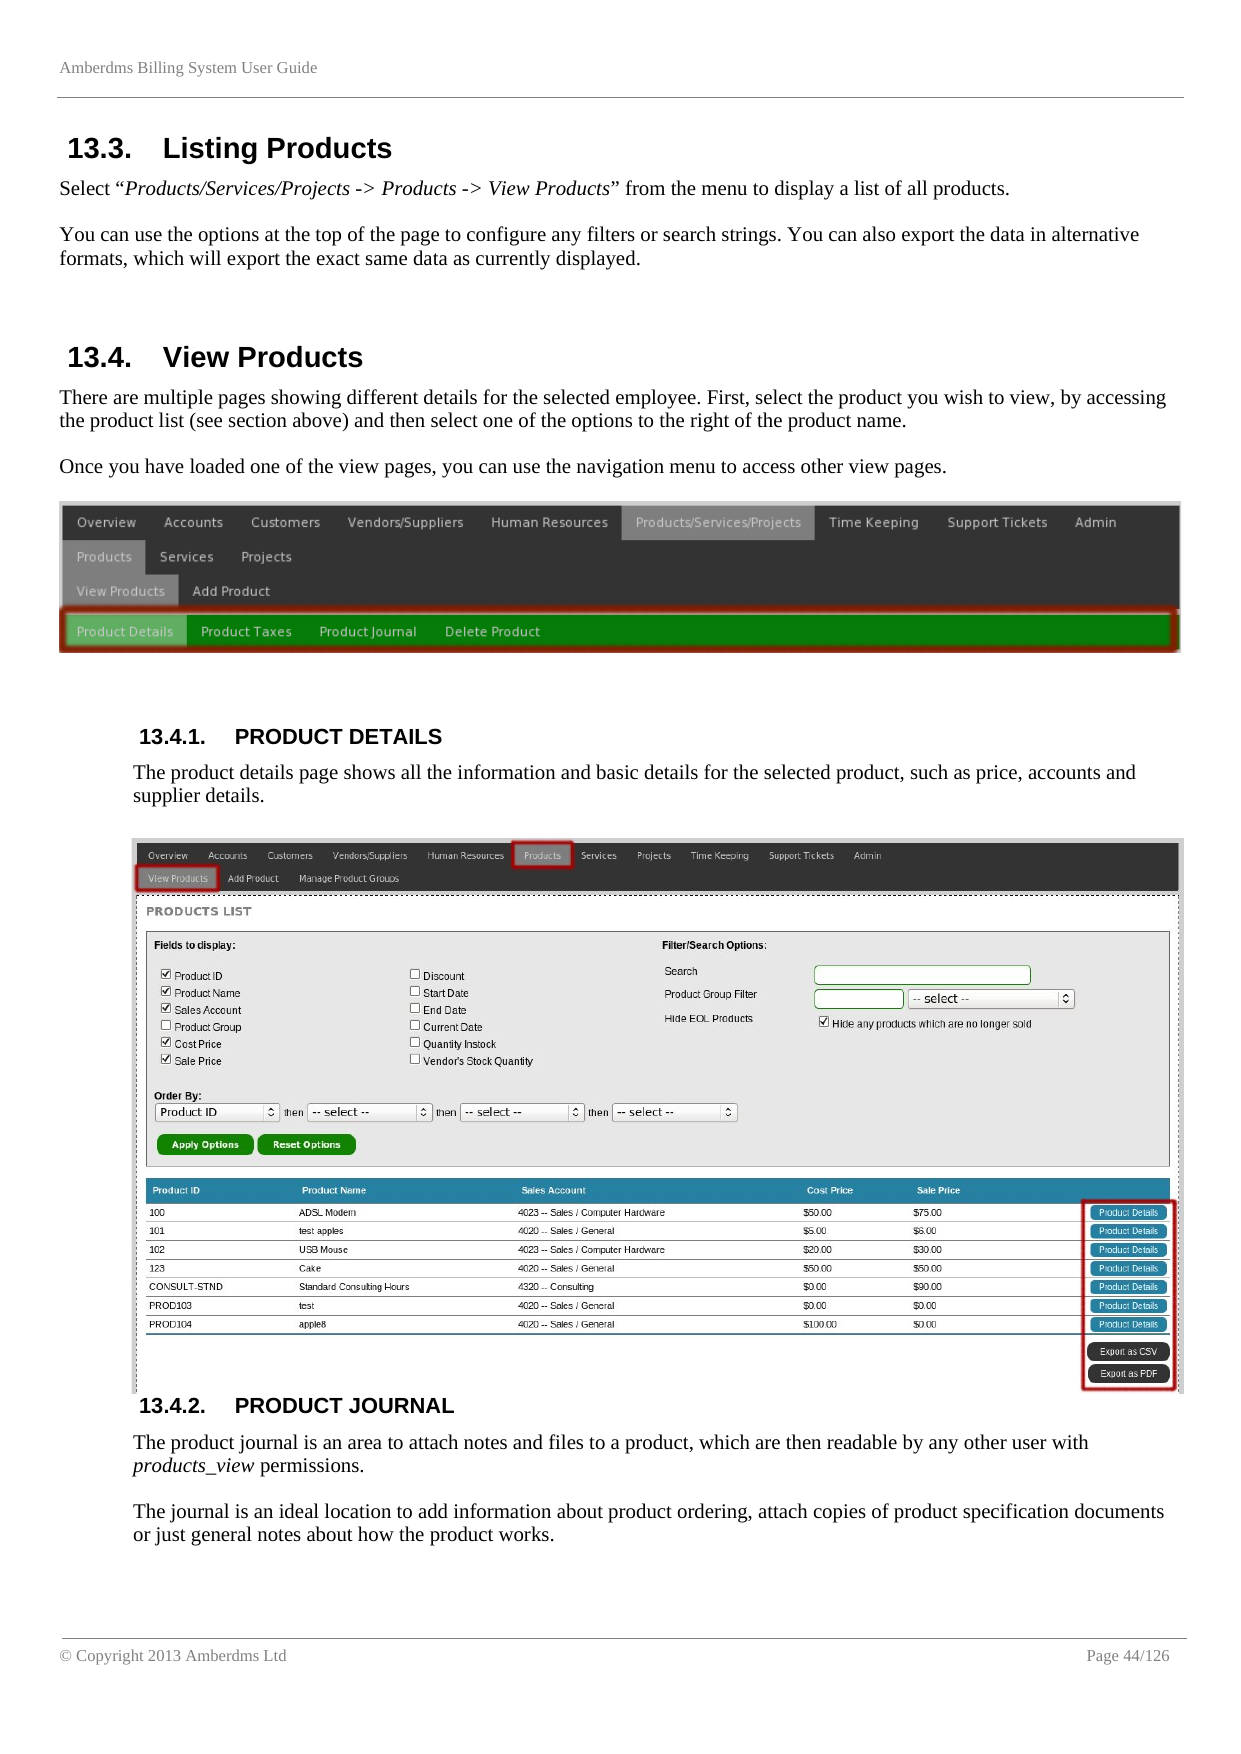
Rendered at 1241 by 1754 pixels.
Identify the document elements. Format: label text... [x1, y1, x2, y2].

subtitle Product Journal [133, 1394, 1181, 1418]
text There are multiple pages showing different details for the selected employee. First, select the product you wish to view, by accessing the product list (see section above) and then select one of the options to the right of the product name. [59, 386, 1181, 432]
subtitle Listing Products [59, 132, 1181, 164]
picture [131, 838, 1184, 1394]
subtitle Product Details [133, 724, 1181, 749]
text You can use the options at the top of the page to configure any filters or search strings. You can also export the data in alternative formats, which will export the exact same data as currently displayed. [59, 223, 1181, 269]
picture [59, 501, 1182, 653]
text Select “Products/Services/Projects -> Products -> View Products” from the menu to display a list of all products. [59, 177, 1181, 200]
subtitle View Products [59, 341, 1181, 373]
text Once you have loaded one of the view pages, you can use the navigation menu to access other view pages. [59, 455, 1181, 478]
text The product journal is an area to attach notes and files to a product, which are then readable by any other user with products_view permissions. [133, 1431, 1181, 1477]
text The product details page shows all the information and basic details for the selected product, such as price, accounts and supplier details. [133, 761, 1181, 807]
text The journal is an ideal location to add information about product ordering, attach copies of product specification documents or just general notes about how the product works. [133, 1500, 1181, 1546]
